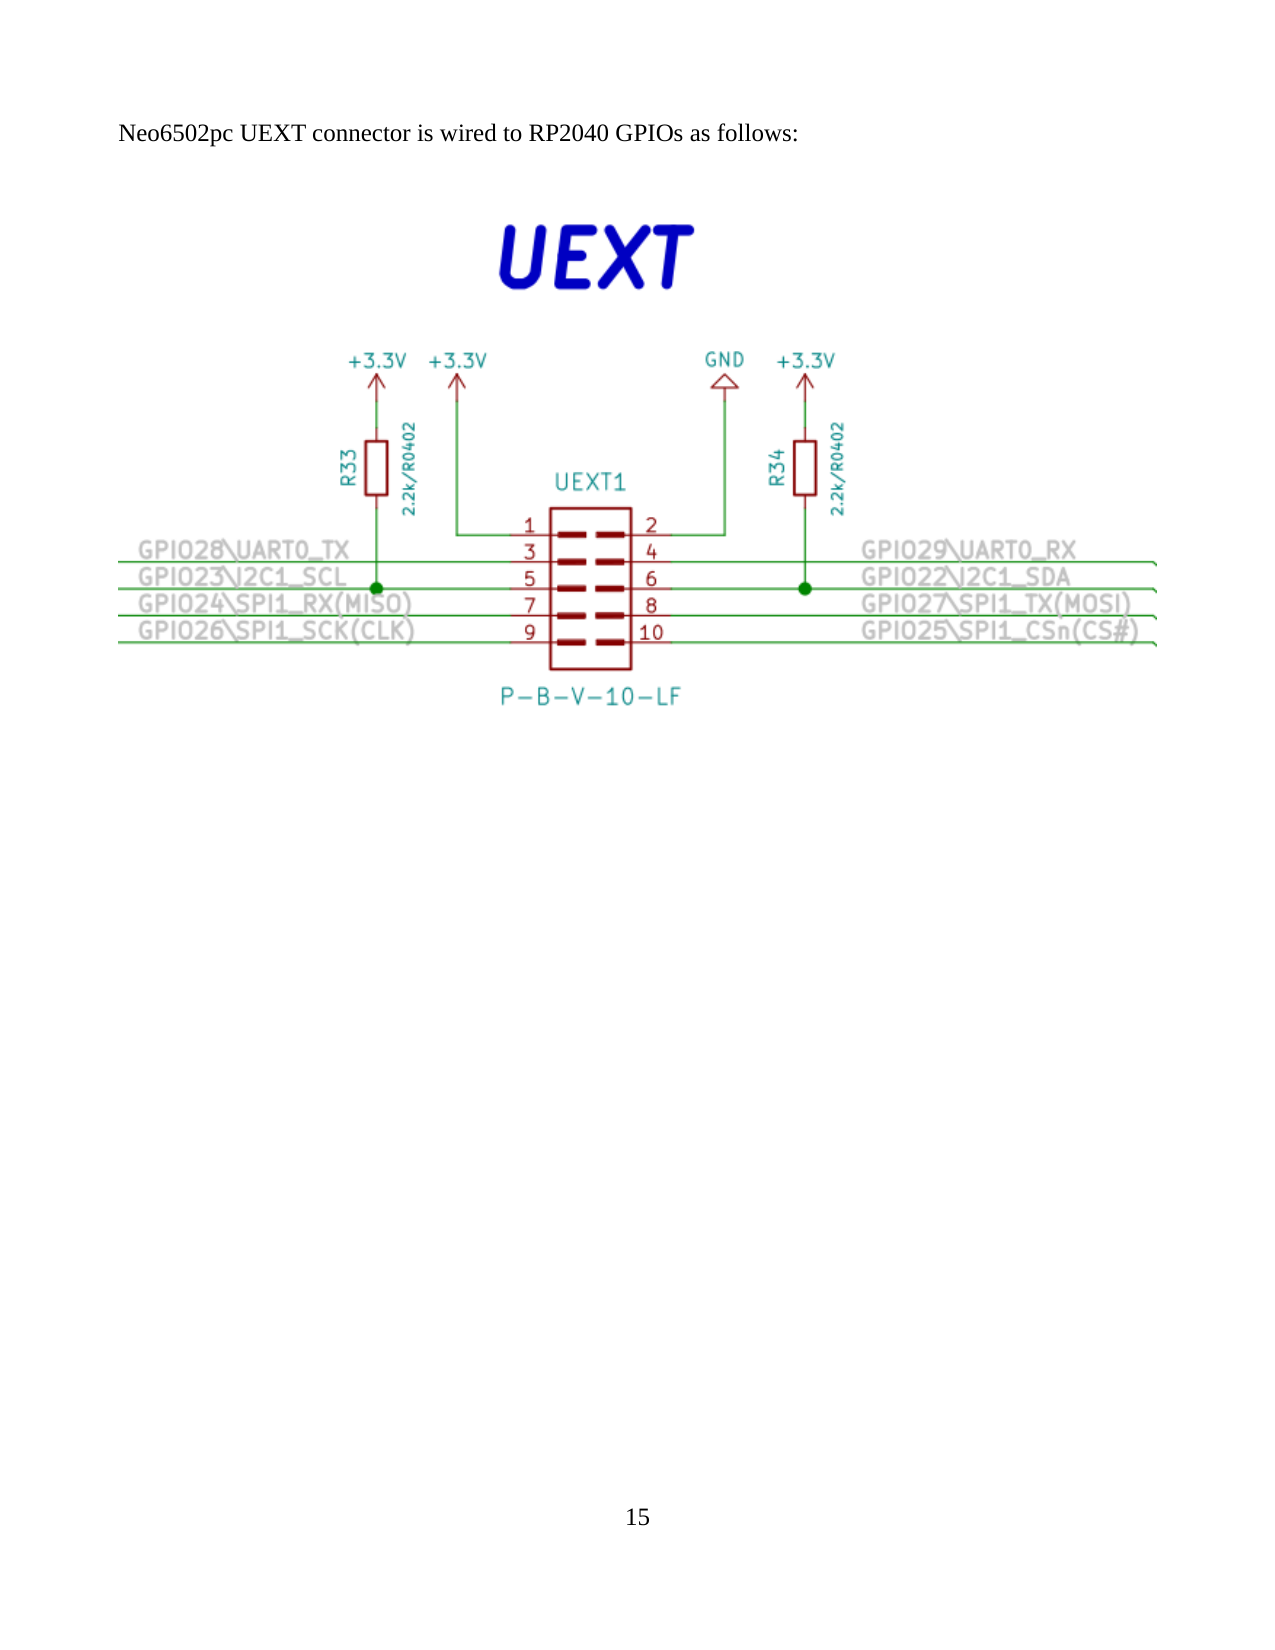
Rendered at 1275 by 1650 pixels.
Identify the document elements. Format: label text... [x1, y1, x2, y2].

text Neo6502pc UEXT connector is wired to RP2040 GPIOs as follows: [118, 118, 1157, 147]
picture [118, 165, 1157, 723]
